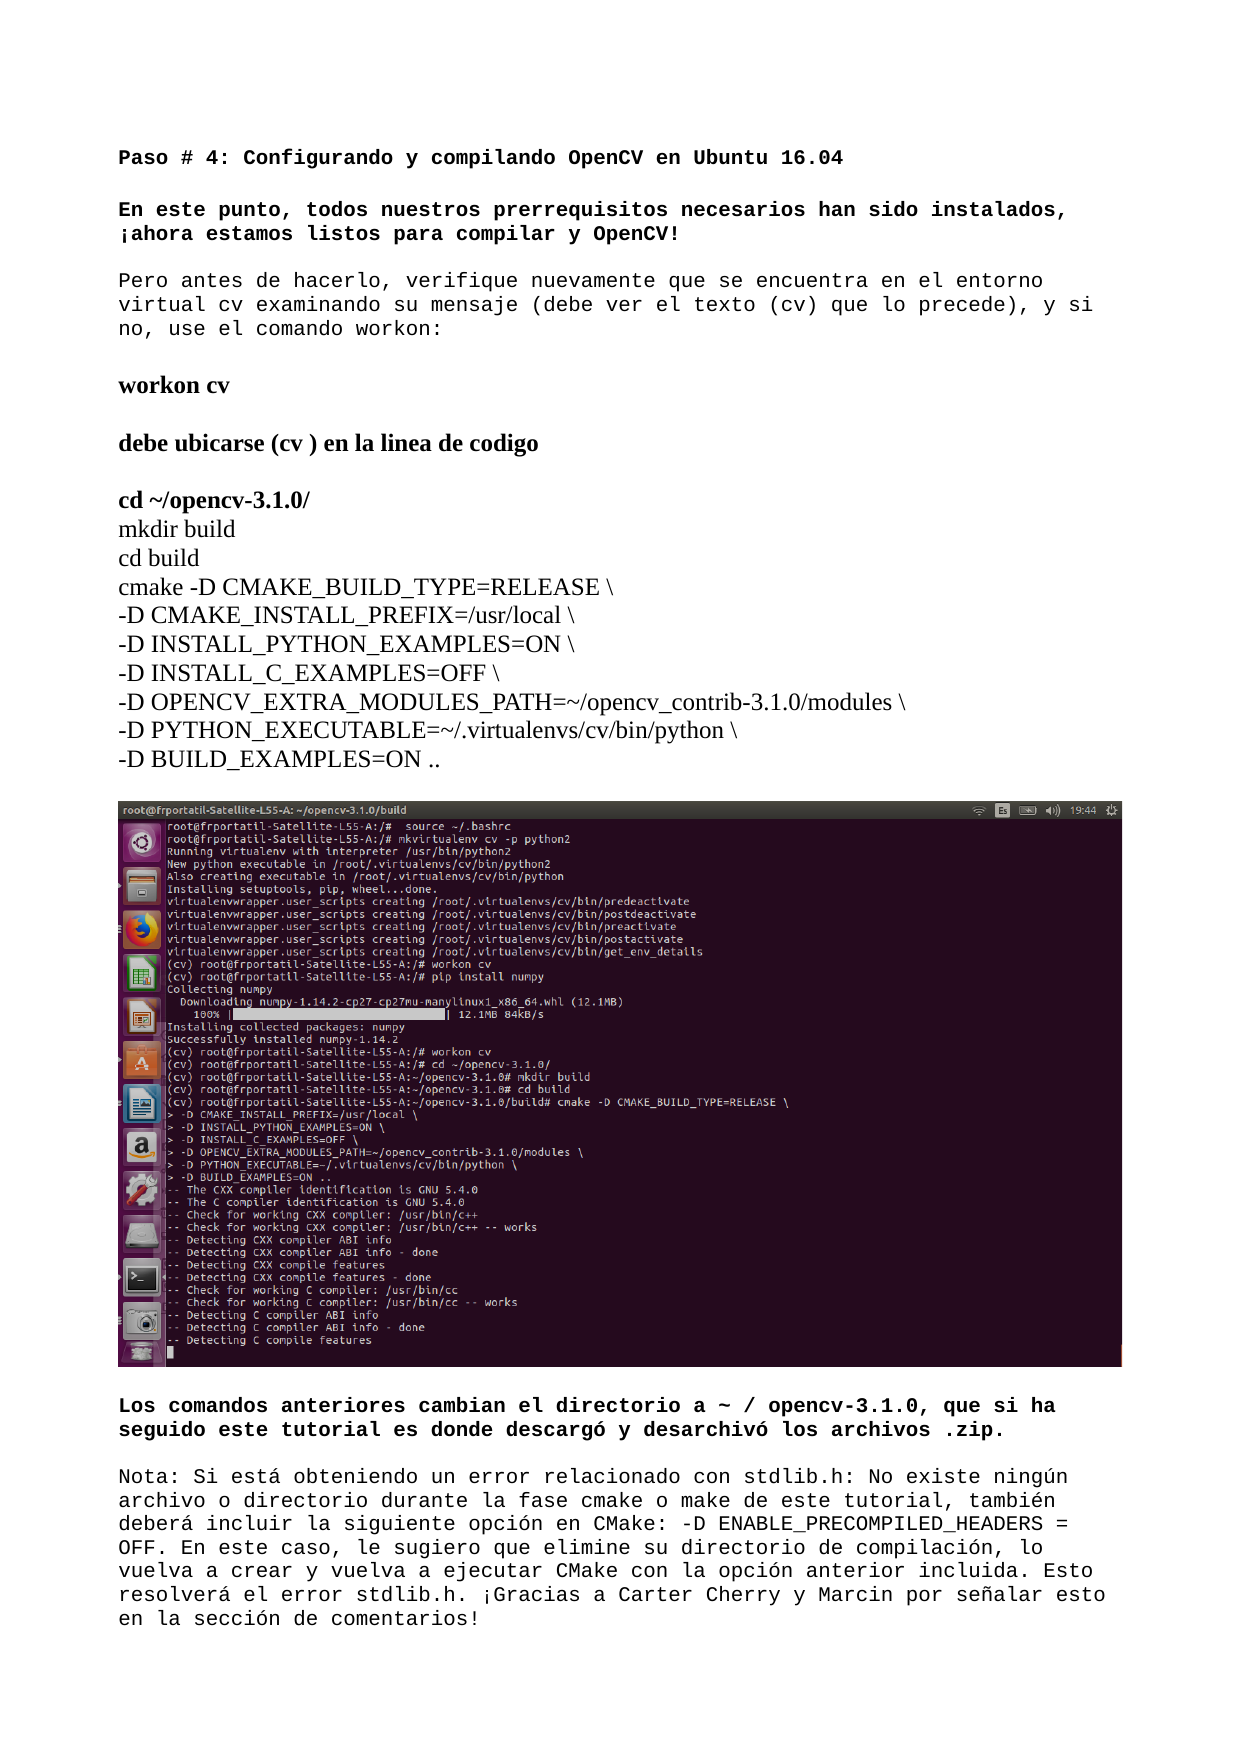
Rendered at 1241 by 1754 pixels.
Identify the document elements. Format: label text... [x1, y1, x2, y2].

text -D BUILD_EXAMPLES=ON .. [118, 744, 1122, 773]
text -D OPENCV_EXTRA_MODULES_PATH=~/opencv_contrib-3.1.0/modules \ [118, 687, 1122, 716]
text cd ~/opencv-3.1.0/ [118, 486, 1122, 514]
text cmake -D CMAKE_BUILD_TYPE=RELEASE \ [118, 572, 1122, 601]
text Los comandos anteriores cambian el directorio a ~ / opencv-3.1.0, que si ha seguido este tutorial es donde descargó y desarchivó los archivos .zip. [118, 1395, 1122, 1442]
picture [118, 801, 1123, 1367]
text Pero antes de hacerlo, verifique nuevamente que se encuentra en el entorno virtual cv examinando su mensaje (debe ver el texto (cv) que lo precede), y si no, use el comando workon: [118, 270, 1122, 341]
text workon cv [118, 371, 1122, 399]
text debe ubicarse (cv ) en la linea de codigo [118, 428, 1122, 457]
text Nota: Si está obteniendo un error relacionado con stdlib.h: No existe ningún archivo o directorio durante la fase cmake o make de este tutorial, también deberá incluir la siguiente opción en CMake: -D ENABLE_PRECOMPILED_HEADERS = OFF. En este caso, le sugiero que elimine su directorio de compilación, lo vuelva a crear y vuelva a ejecutar CMake con la opción anterior incluida. Esto resolverá el error stdlib.h. ¡Gracias a Carter Cherry y Marcin por señalar esto en la sección de comentarios! [118, 1466, 1122, 1631]
text -D INSTALL_C_EXAMPLES=OFF \ [118, 658, 1122, 687]
text -D INSTALL_PYTHON_EXAMPLES=ON \ [118, 629, 1122, 658]
text -D PYTHON_EXECUTABLE=~/.virtualenvs/cv/bin/python \ [118, 716, 1122, 744]
text Paso # 4: Configurando y compilando OpenCV en Ubuntu 16.04 [118, 147, 1122, 171]
text mkdir build [118, 514, 1122, 543]
text -D CMAKE_INSTALL_PREFIX=/usr/local \ [118, 601, 1122, 629]
text cd build [118, 543, 1122, 572]
text En este punto, todos nuestros prerrequisitos necesarios han sido instalados, ¡ahora estamos listos para compilar y OpenCV! [118, 199, 1122, 247]
